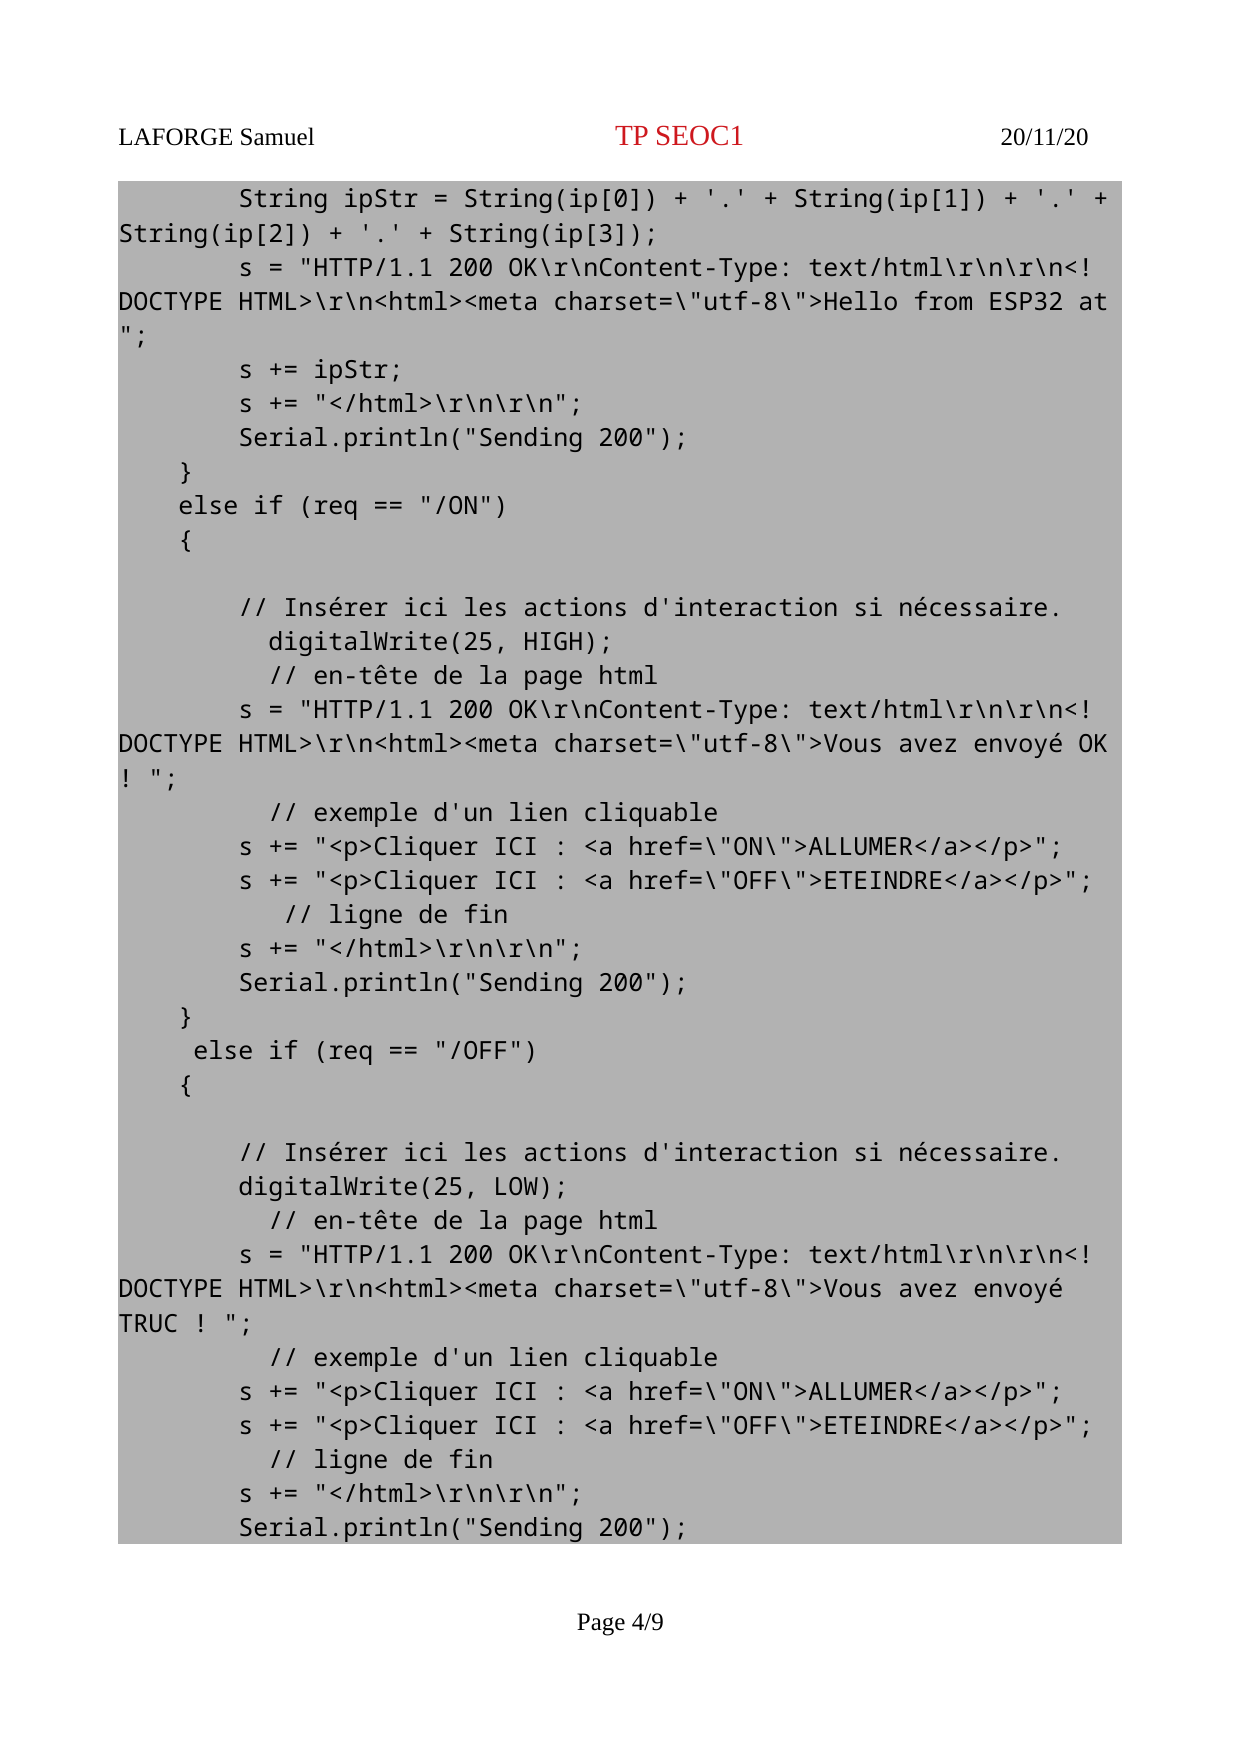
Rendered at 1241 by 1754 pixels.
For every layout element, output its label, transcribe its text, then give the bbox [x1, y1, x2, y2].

text s += ipStr; [118, 351, 1122, 386]
text else if (req == "/OFF") [118, 1033, 1122, 1067]
text // en-tête de la page html [118, 658, 1122, 692]
text s = "HTTP/1.1 200 OK\r\nContent-Type: text/html\r\n\r\n<!DOCTYPE HTML>\r\n<html><meta charset=\"utf-8\">Hello from ESP32 at "; [118, 249, 1122, 351]
text digitalWrite(25, HIGH); [118, 624, 1122, 658]
text { [118, 522, 1122, 556]
text s += "</html>\r\n\r\n"; [118, 1476, 1122, 1509]
text } [118, 999, 1122, 1033]
text Serial.println("Sending 200"); [118, 1509, 1122, 1544]
text s += "</html>\r\n\r\n"; [118, 386, 1122, 419]
text String ipStr = String(ip[0]) + '.' + String(ip[1]) + '.' + String(ip[2]) + '.' + String(ip[3]); [118, 181, 1122, 249]
text s += "<p>Cliquer ICI : <a href=\"OFF\">ETEINDRE</a></p>"; [118, 1407, 1122, 1441]
text Serial.println("Sending 200"); [118, 964, 1122, 999]
text // en-tête de la page html [118, 1203, 1122, 1237]
text // ligne de fin [118, 1441, 1122, 1476]
text digitalWrite(25, LOW); [118, 1169, 1122, 1203]
text // ligne de fin [118, 896, 1122, 931]
text else if (req == "/ON") [118, 488, 1122, 522]
text // exemple d'un lien cliquable [118, 1339, 1122, 1373]
text s += "<p>Cliquer ICI : <a href=\"ON\">ALLUMER</a></p>"; [118, 1373, 1122, 1407]
text } [118, 454, 1122, 488]
text // Insérer ici les actions d'interaction si nécessaire. [118, 1135, 1122, 1169]
text Serial.println("Sending 200"); [118, 419, 1122, 454]
text s += "<p>Cliquer ICI : <a href=\"ON\">ALLUMER</a></p>"; [118, 828, 1122, 862]
text // exemple d'un lien cliquable [118, 794, 1122, 828]
text { [118, 1067, 1122, 1101]
text s = "HTTP/1.1 200 OK\r\nContent-Type: text/html\r\n\r\n<!DOCTYPE HTML>\r\n<html><meta charset=\"utf-8\">Vous avez envoyé TRUC ! "; [118, 1237, 1122, 1339]
text // Insérer ici les actions d'interaction si nécessaire. [118, 590, 1122, 624]
text s = "HTTP/1.1 200 OK\r\nContent-Type: text/html\r\n\r\n<!DOCTYPE HTML>\r\n<html><meta charset=\"utf-8\">Vous avez envoyé OK ! "; [118, 692, 1122, 794]
text s += "<p>Cliquer ICI : <a href=\"OFF\">ETEINDRE</a></p>"; [118, 862, 1122, 896]
text s += "</html>\r\n\r\n"; [118, 931, 1122, 964]
